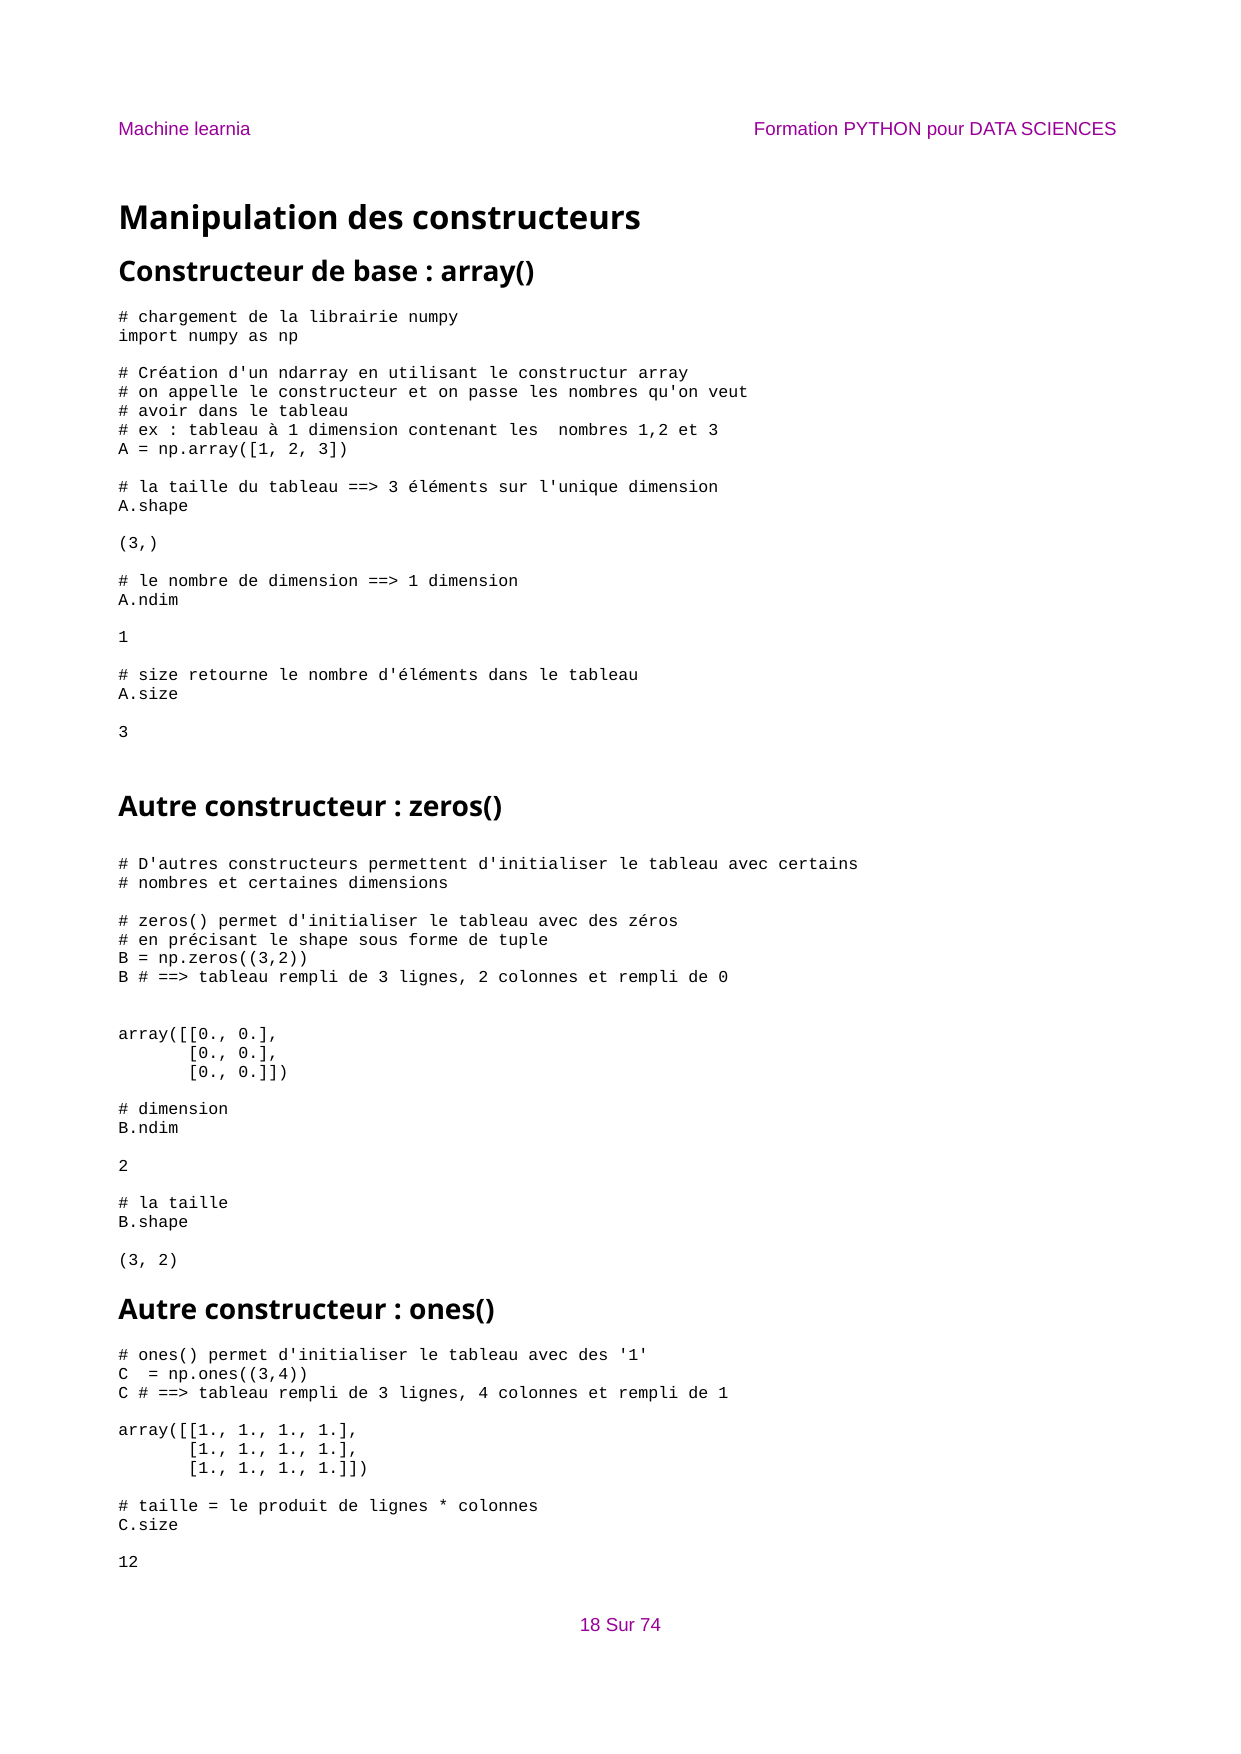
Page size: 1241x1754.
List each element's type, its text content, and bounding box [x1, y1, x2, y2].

text [1., 1., 1., 1.], [118, 1441, 1122, 1460]
text B.shape [118, 1214, 1122, 1233]
text # ex : tableau à 1 dimension contenant les nombres 1,2 et 3 [118, 422, 1122, 441]
subtitle Autre constructeur : zeros() [118, 786, 1122, 824]
text [0., 0.]]) [118, 1063, 1122, 1082]
text 3 [118, 723, 1122, 742]
text A = np.array([1, 2, 3]) [118, 441, 1122, 459]
text # on appelle le constructeur et on passe les nombres qu'on veut [118, 384, 1122, 403]
text [1., 1., 1., 1.]]) [118, 1460, 1122, 1478]
text # chargement de la librairie numpy [118, 308, 1122, 327]
text # la taille [118, 1195, 1122, 1214]
text C.size [118, 1516, 1122, 1535]
text B # ==> tableau rempli de 3 lignes, 2 colonnes et rempli de 0 [118, 969, 1122, 988]
text import numpy as np [118, 327, 1122, 346]
text A.ndim [118, 591, 1122, 610]
text array([[1., 1., 1., 1.], [118, 1422, 1122, 1441]
text 1 [118, 629, 1122, 648]
text # avoir dans le tableau [118, 403, 1122, 422]
text A.size [118, 686, 1122, 704]
text # D'autres constructeurs permettent d'initialiser le tableau avec certains [118, 856, 1122, 874]
text A.shape [118, 497, 1122, 516]
text array([[0., 0.], [118, 1025, 1122, 1044]
text 12 [118, 1554, 1122, 1573]
text # le nombre de dimension ==> 1 dimension [118, 572, 1122, 591]
text # dimension [118, 1101, 1122, 1120]
text # zeros() permet d'initialiser le tableau avec des zéros [118, 912, 1122, 931]
text B = np.zeros((3,2)) [118, 950, 1122, 969]
subtitle Constructeur de base : array() [118, 251, 1122, 290]
text # nombres et certaines dimensions [118, 874, 1122, 893]
text # size retourne le nombre d'éléments dans le tableau [118, 667, 1122, 686]
text C = np.ones((3,4)) [118, 1365, 1122, 1384]
text # en précisant le shape sous forme de tuple [118, 931, 1122, 950]
text (3, 2) [118, 1252, 1122, 1271]
text # taille = le produit de lignes * colonnes [118, 1497, 1122, 1516]
text B.ndim [118, 1120, 1122, 1138]
text # la taille du tableau ==> 3 éléments sur l'unique dimension [118, 478, 1122, 497]
subtitle Manipulation des constructeurs [118, 194, 1122, 239]
text 2 [118, 1157, 1122, 1176]
subtitle Autre constructeur : ones() [118, 1289, 1122, 1328]
text [0., 0.], [118, 1044, 1122, 1063]
text # Création d'un ndarray en utilisant le constructur array [118, 365, 1122, 384]
text C # ==> tableau rempli de 3 lignes, 4 colonnes et rempli de 1 [118, 1384, 1122, 1403]
text # ones() permet d'initialiser le tableau avec des '1' [118, 1347, 1122, 1365]
text (3,) [118, 535, 1122, 554]
